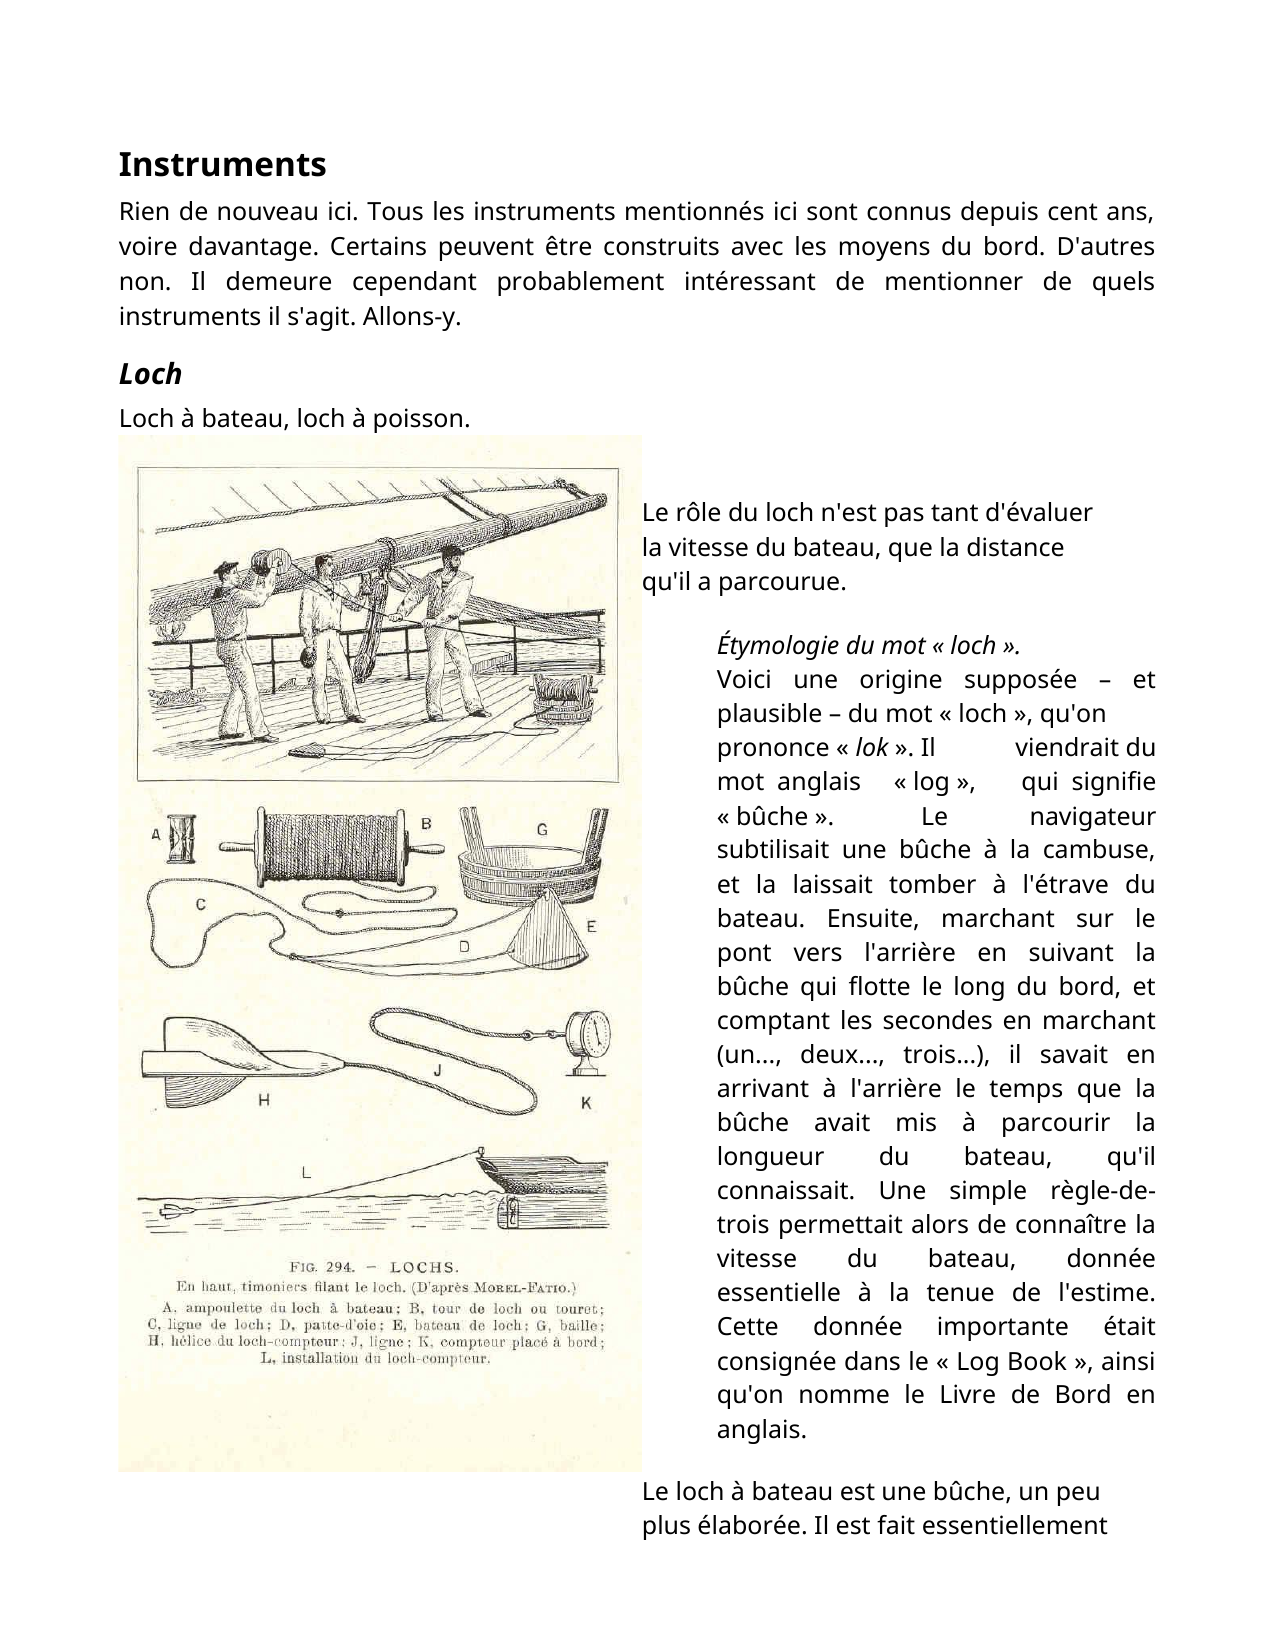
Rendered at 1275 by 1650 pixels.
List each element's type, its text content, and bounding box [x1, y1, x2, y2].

text subtilisait une bûche à la cambuse, et la laissait tomber à l'étrave du bateau. Ensuite, marchant sur le pont vers l'arrière en suivant la bûche qui flotte le long du bord, et comptant les secondes en marchant (un..., deux..., trois...), il savait en arrivant à l'arrière le temps que la bûche avait mis à parcourir la longueur du bateau, qu'il connaissait. Une simple règle-de-trois permettait alors de connaître la vitesse du bateau, donnée essentielle à la tenue de l'estime. Cette donnée importante était consignée dans le « Log Book », ainsi qu'on nomme le Livre de Bord en anglais. [717, 832, 1156, 1445]
table_cell qui signifie [994, 764, 1156, 798]
text Voici une origine supposée – et plausible – du mot « loch », qu'on [717, 662, 1156, 730]
text Instruments [119, 141, 1156, 186]
text la vitesse du bateau, que la distance [643, 529, 1156, 563]
table_header viendrait du [994, 730, 1156, 764]
table_header prononce « lok ». Il [717, 730, 994, 764]
text plus élaborée. Il est fait essentiellement [642, 1508, 1156, 1542]
table_cell « log », [883, 764, 994, 798]
text Loch [119, 354, 1156, 393]
table_cell navigateur [994, 798, 1156, 832]
table_cell mot anglais [717, 764, 883, 798]
text Étymologie du mot « loch ». [717, 628, 1156, 662]
text Rien de nouveau ici. Tous les instruments mentionnés ici sont connus depuis cent ans, voire davantage. Certains peuvent être construits avec les moyens du bord. D'autres non. Il demeure cependant probablement intéressant de mentionner de quels instruments il s'agit. Allons-y. [119, 194, 1156, 333]
table_cell Le [883, 798, 994, 832]
text Le rôle du loch n'est pas tant d'évaluer [643, 495, 1156, 529]
table_cell « bûche ». [717, 798, 883, 832]
text qu'il a parcourue. [643, 563, 1156, 597]
text Loch à bateau, loch à poisson. [119, 400, 1156, 434]
text Le loch à bateau est une bûche, un peu [642, 1474, 1156, 1508]
picture [118, 435, 642, 1472]
